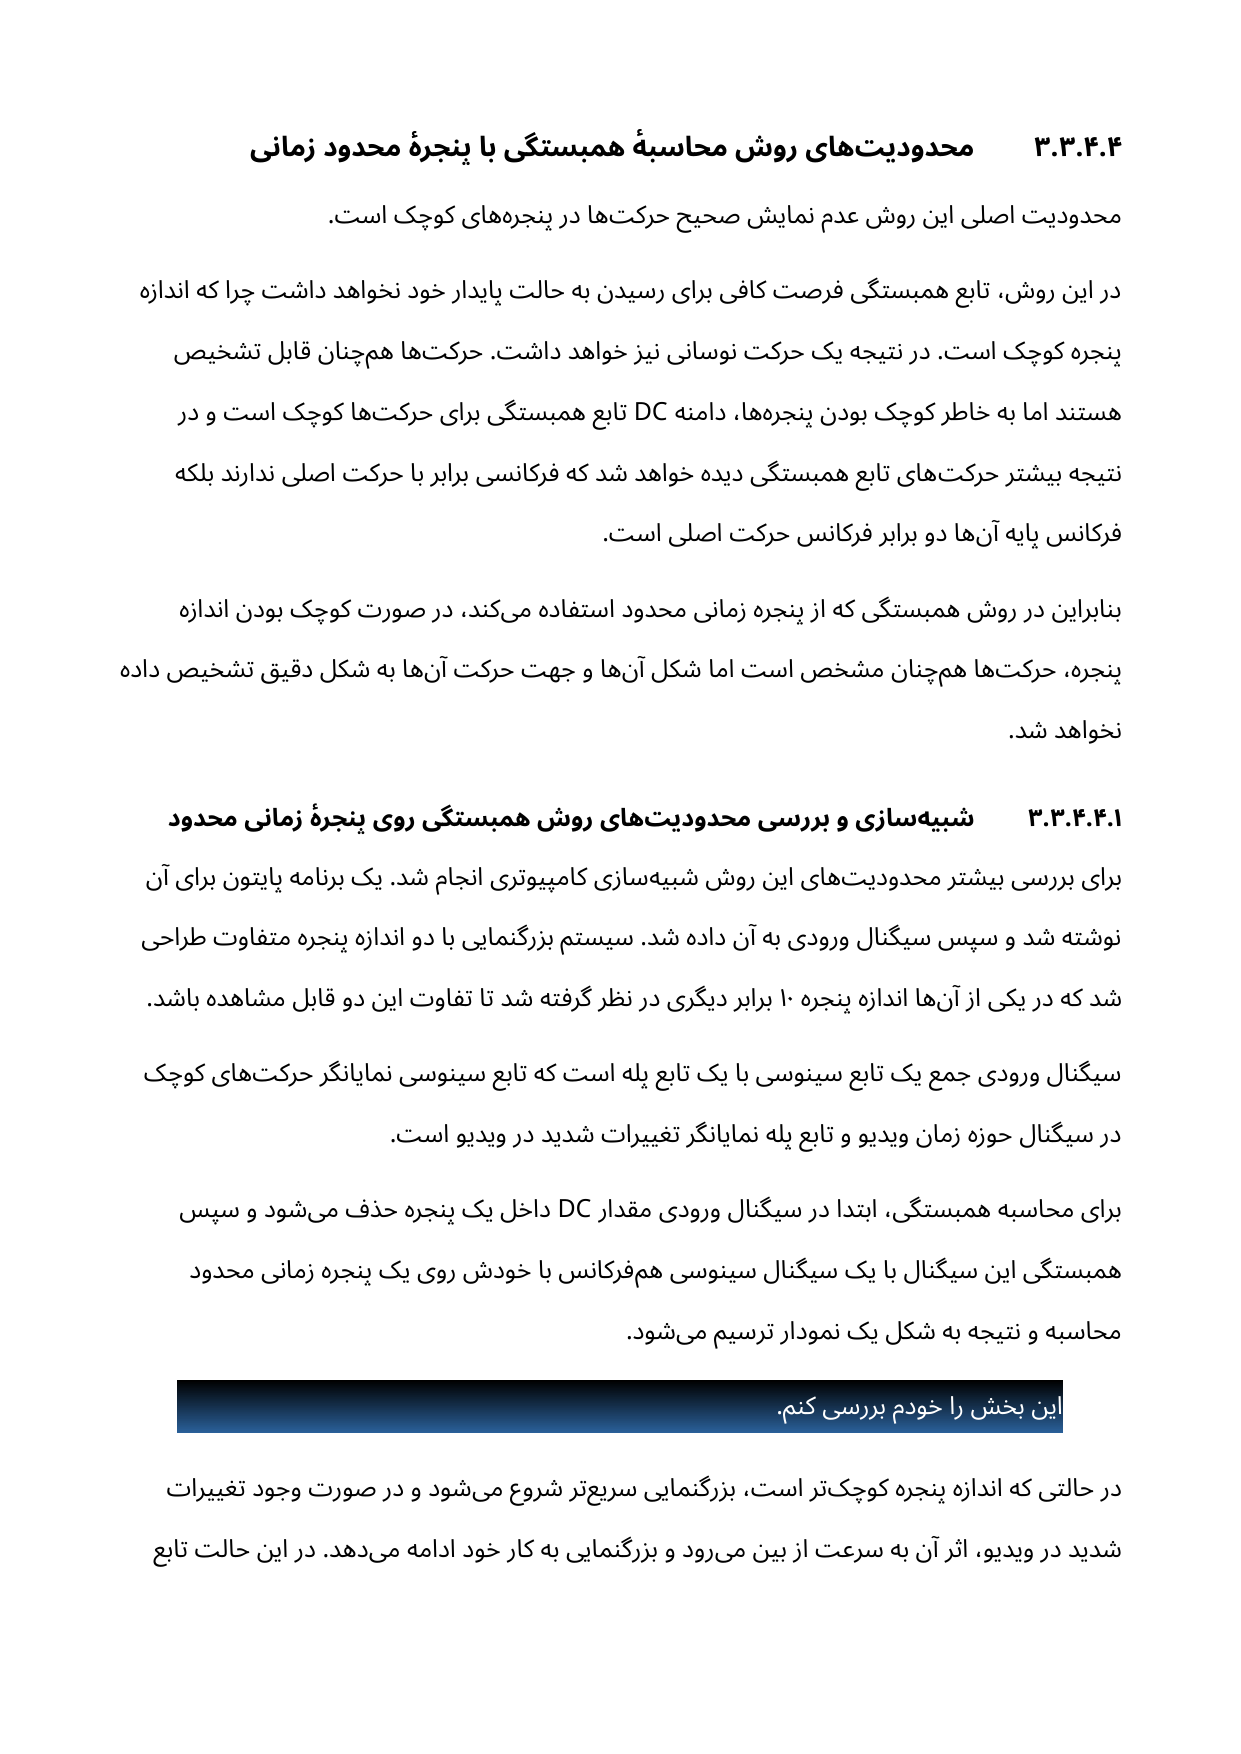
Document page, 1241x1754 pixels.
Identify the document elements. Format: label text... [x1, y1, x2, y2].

text محدودیت اصلی این روش عدم نمایش صحیح حرکت‌ها در پنجره‌های کوچک است. [118, 189, 1122, 242]
subtitle شبیه‌سازی و بررسی محدودیت‌های روش همبستگی روی پنجرهٔ زمانی محدود [118, 792, 1122, 844]
text این بخش را خودم بررسی کنم. [177, 1380, 1063, 1433]
text بنابراین در روش همبستگی که از پنجره زمانی محدود استفاده می‌کند، در صورت کوچک بودن اندازه پنجره، حرکت‌ها هم‌چنان مشخص است اما شکل آن‌ها و جهت حرکت آن‌ها به شکل دقیق تشخیص داده نخواهد شد. [118, 583, 1122, 757]
subtitle محدودیت‌های روش محاسبهٔ همبستگی با پنجرهٔ محدود زمانی [118, 118, 1122, 177]
text در حالتی که اندازه پنجره کوچک‌تر است، بزرگنمایی سریع‌تر شروع می‌شود و در صورت وجود تغییرات شدید در ویدیو، اثر آن به سرعت از بین می‌رود و بزرگنمایی به کار خود ادامه می‌دهد. در این حالت تابع بزرگ‌نمایی به حالت پایدار خود نزدیک نمی‌شود چرا که زمان کافی برای این کار را ندارد. در نتیجه حرکتی نوسانی با فرکانس دوبرابر سیگنال ورودی در آن مشاهده می‌شود و میزان دامنه DC خود سیگنال کم‌تر است. [118, 1462, 1122, 1576]
text سیگنال ورودی جمع یک تابع سینوسی با یک تابع پله است که تابع سینوسی نمایانگر حرکت‌های کوچک در سیگنال حوزه زمان ویدیو و تابع پله نمایانگر تغییرات شدید در ویدیو است. [118, 1047, 1122, 1161]
text برای محاسبه همبستگی، ابتدا در سیگنال ورودی مقدار DC داخل یک پنجره حذف می‌شود و سپس همبستگی این سیگنال با یک سیگنال سینوسی هم‌فرکانس با خودش روی یک پنجره زمانی محدود محاسبه و نتیجه به شکل یک نمودار ترسیم می‌شود. [118, 1183, 1122, 1358]
text در این روش، تابع همبستگی فرصت کافی برای رسیدن به حالت پایدار خود نخواهد داشت چرا که اندازه پنجره کوچک است. در نتیجه یک حرکت نوسانی نیز خواهد داشت. حرکت‌ها هم‌چنان قابل تشخیص هستند اما به خاطر کوچک بودن پنجره‌ها، دامنه DC تابع همبستگی برای حرکت‌ها کوچک است و در نتیجه بیشتر حرکت‌های تابع همبستگی دیده خواهد شد که فرکانسی برابر با حرکت اصلی ندارند بلکه فرکانس پایه آن‌ها دو برابر فرکانس حرکت اصلی است. [118, 264, 1122, 560]
text برای بررسی بیشتر محدودیت‌های این روش شبیه‌سازی کامپیوتری انجام شد. یک برنامه پایتون برای آن نوشته شد و سپس سیگنال ورودی به آن داده شد. سیستم بزرگنمایی با دو اندازه پنجره متفاوت طراحی شد که در یکی از آن‌ها اندازه پنجره ۱۰ برابر دیگری در نظر گرفته شد تا تفاوت این دو قابل مشاهده باشد. [118, 851, 1122, 1025]
